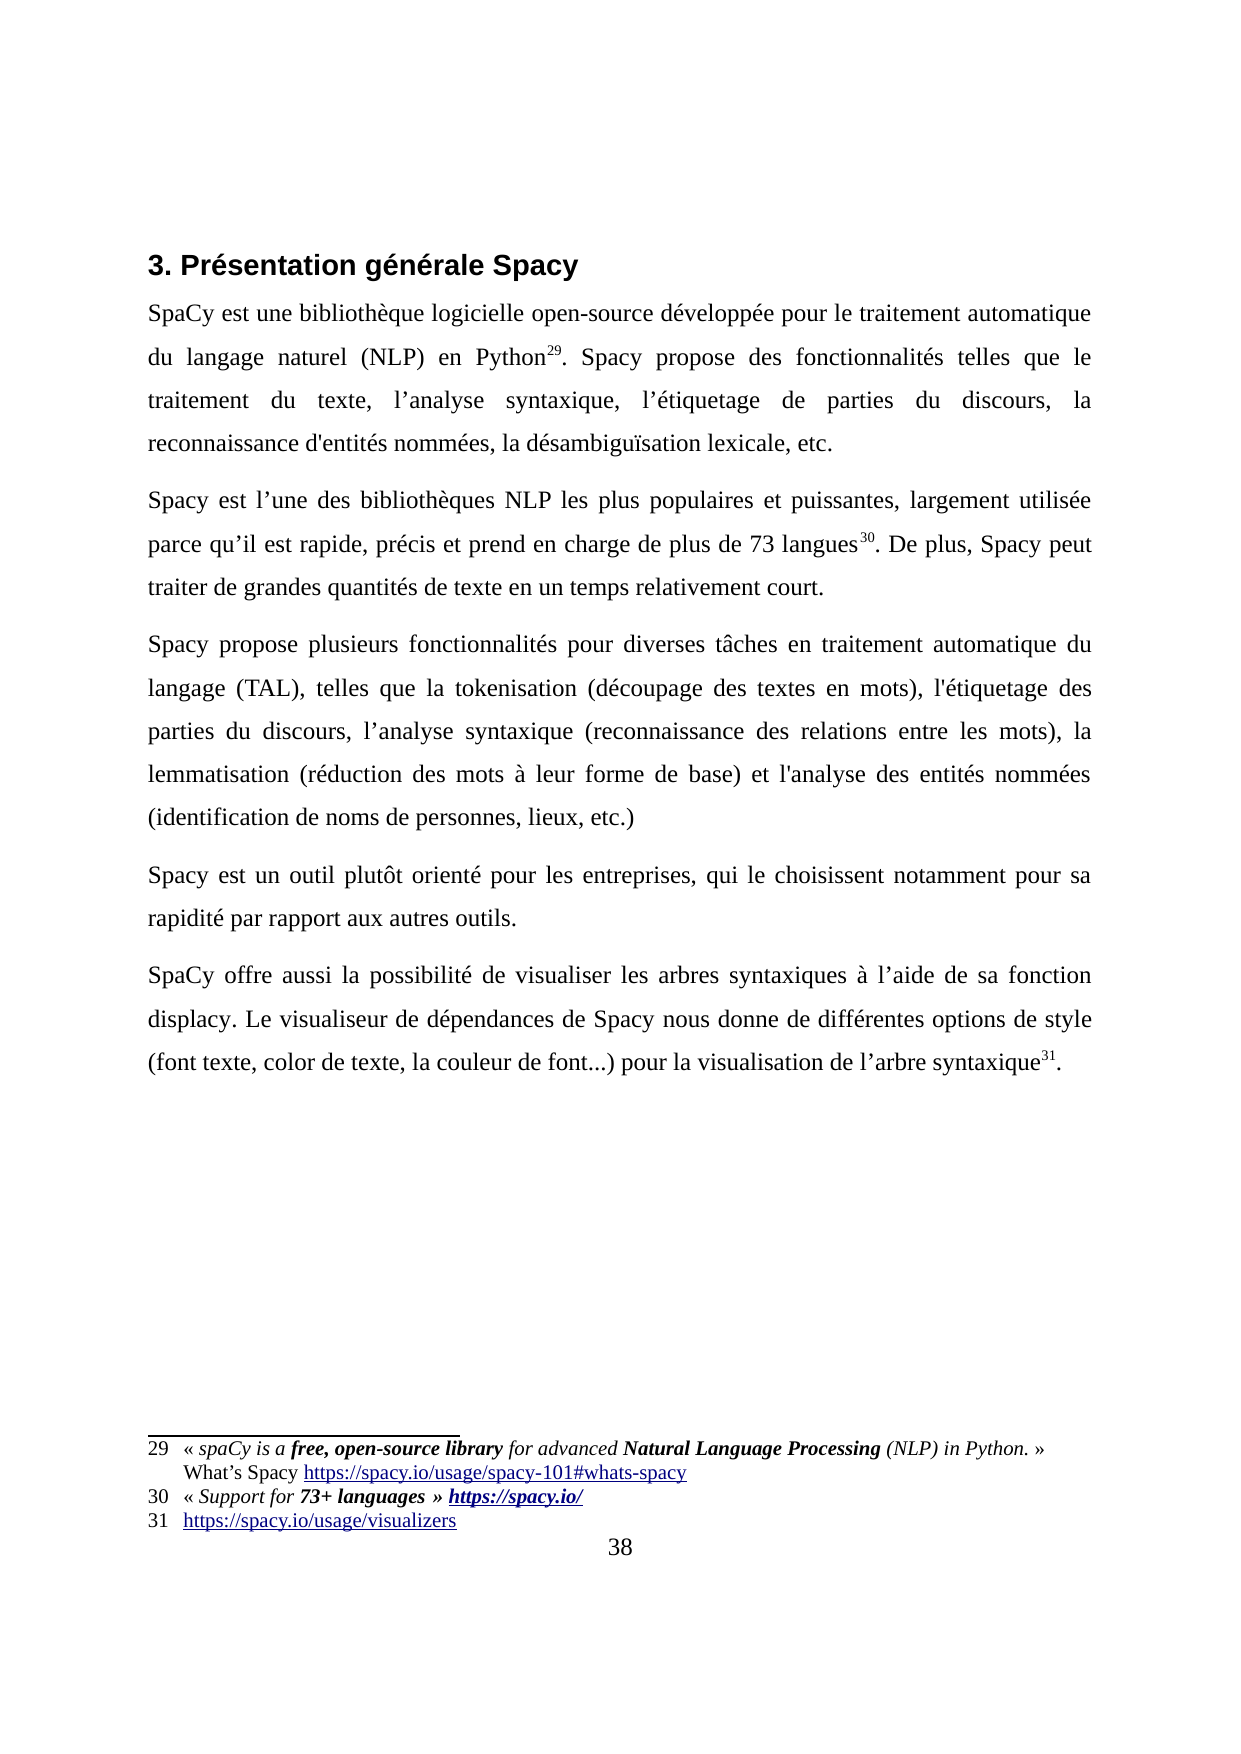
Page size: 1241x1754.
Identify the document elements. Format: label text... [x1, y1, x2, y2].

subtitle 3. Présentation générale Spacy [148, 248, 1092, 282]
text SpaCy offre aussi la possibilité de visualiser les arbres syntaxiques à l’aide de sa fonction displacy. Le visualiseur de dépendances de Spacy nous donne de différentes options de style (font texte, color de texte, la couleur de font...) pour la visualisation de l’arbre syntaxique. [148, 961, 1092, 1076]
text « Support for 73+ languages » https://spacy.io/ [148, 1484, 1092, 1508]
text Spacy est un outil plutôt orienté pour les entreprises, qui le choisissent notamment pour sa rapidité par rapport aux autres outils. [148, 860, 1092, 932]
text « spaCy is a free, open-source library for advanced Natural Language Processing (NLP) in Python. » What’s Spacy https://spacy.io/usage/spacy-101#whats-spacy [148, 1436, 1092, 1484]
text Spacy est l’une des bibliothèques NLP les plus populaires et puissantes, largement utilisée parce qu’il est rapide, précis et prend en charge de plus de 73 langues. De plus, Spacy peut traiter de grandes quantités de texte en un temps relativement court. [148, 486, 1092, 601]
text https://spacy.io/usage/visualizers [148, 1508, 1092, 1532]
text Spacy propose plusieurs fonctionnalités pour diverses tâches en traitement automatique du langage (TAL), telles que la tokenisation (découpage des textes en mots), l'étiquetage des parties du discours, l’analyse syntaxique (reconnaissance des relations entre les mots), la lemmatisation (réduction des mots à leur forme de base) et l'analyse des entités nommées (identification de noms de personnes, lieux, etc.) [148, 629, 1092, 831]
text SpaCy est une bibliothèque logicielle open-source développée pour le traitement automatique du langage naturel (NLP) en Python. Spacy propose des fonctionnalités telles que le traitement du texte, l’analyse syntaxique, l’étiquetage de parties du discours, la reconnaissance d'entités nommées, la désambiguïsation lexicale, etc. [148, 298, 1092, 457]
